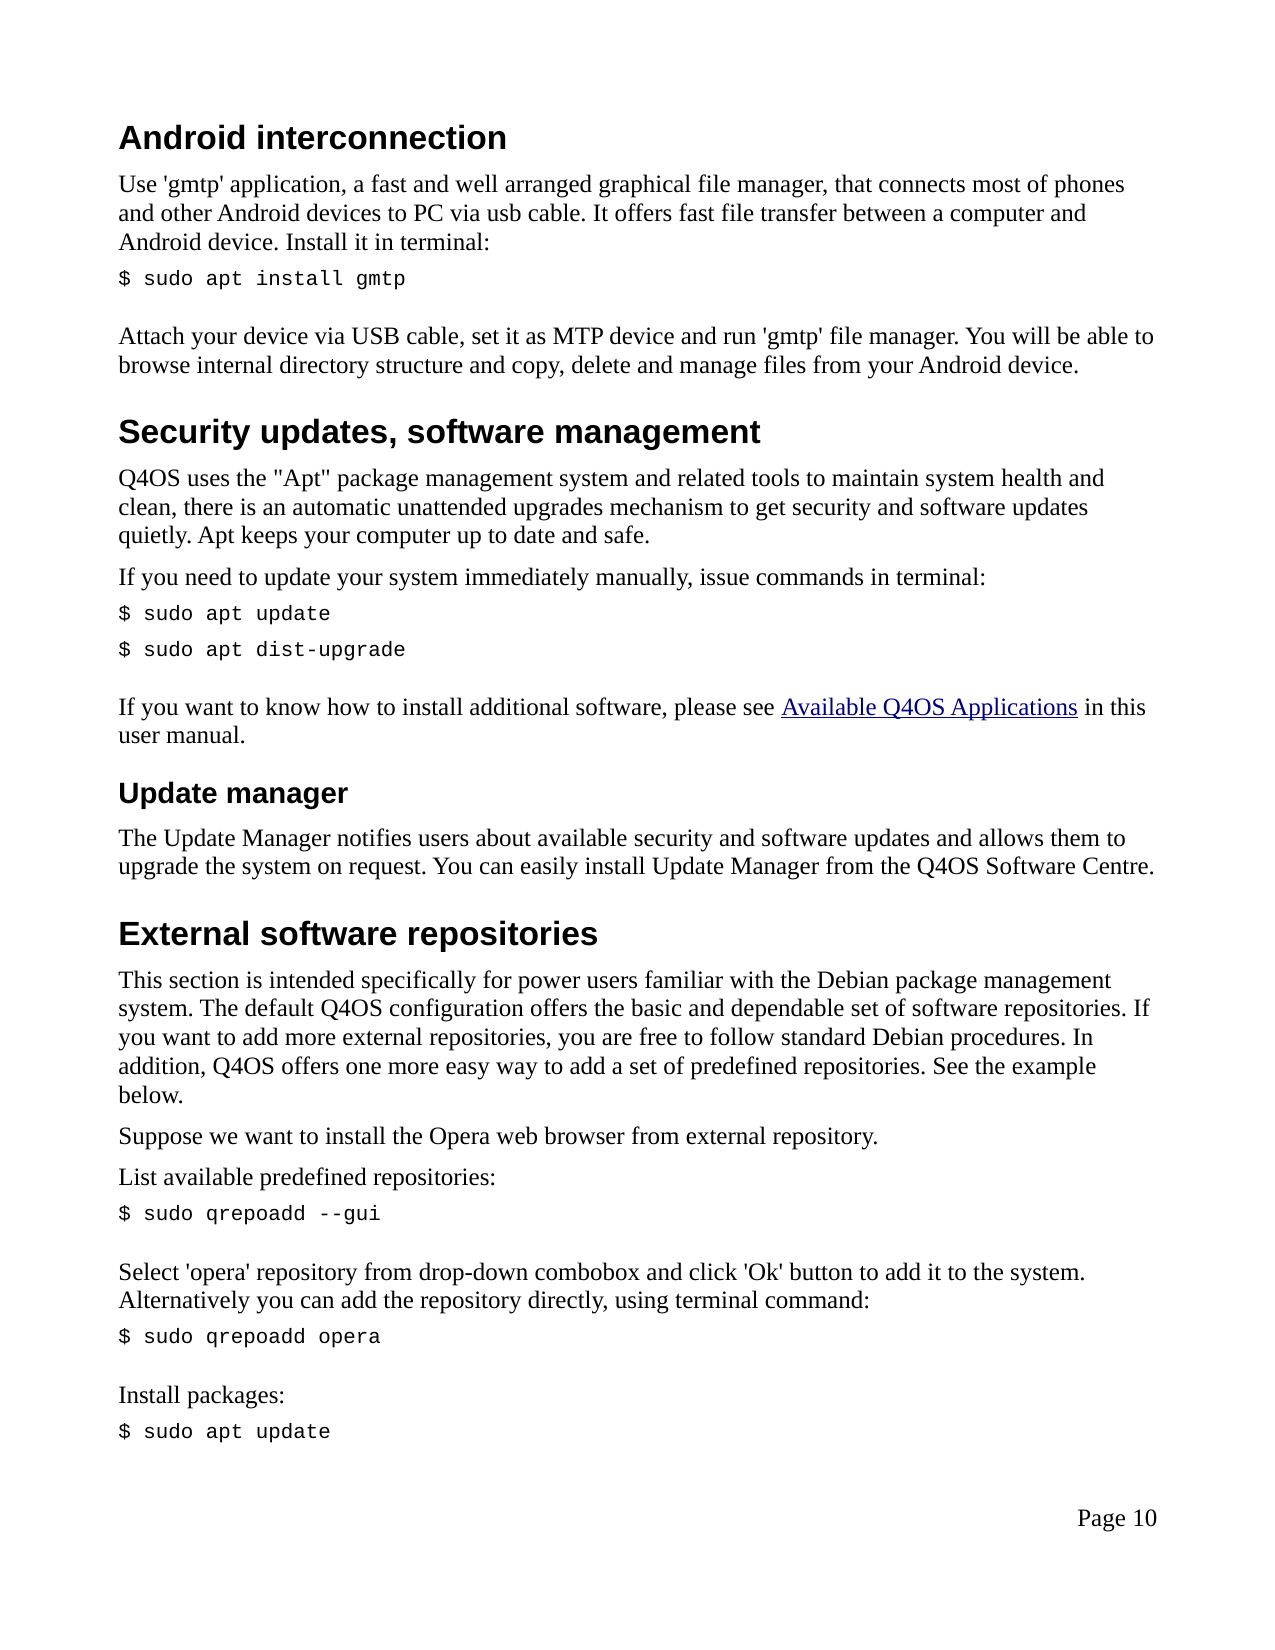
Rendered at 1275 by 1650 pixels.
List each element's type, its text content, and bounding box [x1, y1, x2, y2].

text $ sudo apt install gmtp [118, 268, 1157, 292]
text List available predefined repositories: [118, 1162, 1157, 1191]
subtitle Update manager [118, 776, 1157, 810]
subtitle External software repositories [118, 913, 1157, 952]
text $ sudo apt update [118, 603, 1157, 627]
text If you need to update your system immediately manually, issue commands in terminal: [118, 562, 1157, 591]
text If you want to know how to install additional software, please see Available Q4OS Applications in this user manual. [118, 692, 1157, 749]
text $ sudo qrepoadd --gui [118, 1203, 1157, 1227]
text Suppose we want to install the Opera web browser from external repository. [118, 1121, 1157, 1150]
text Install packages: [118, 1380, 1157, 1408]
text Select 'opera' repository from drop-down combobox and click 'Ok' button to add it to the system. Alternatively you can add the repository directly, using terminal command: [118, 1257, 1157, 1314]
text This section is intended specifically for power users familiar with the Debian package management system. The default Q4OS configuration offers the basic and dependable set of software repositories. If you want to add more external repositories, you are free to follow standard Debian procedures. In addition, Q4OS offers one more easy way to add a set of predefined repositories. See the example below. [118, 965, 1157, 1108]
text $ sudo apt dist-upgrade [118, 639, 1157, 662]
text Use 'gmtp' application, a fast and well arranged graphical file manager, that connects most of phones and other Android devices to PC via usb cable. It offers fast file transfer between a computer and Android device. Install it in terminal: [118, 169, 1157, 256]
text $ sudo apt update [118, 1421, 1157, 1444]
text $ sudo qrepoadd opera [118, 1327, 1157, 1350]
subtitle Security updates, software management [118, 412, 1157, 451]
text Q4OS uses the "Apt" package management system and related tools to maintain system health and clean, there is an automatic unattended upgrades mechanism to get security and software updates quietly. Apt keeps your computer up to date and safe. [118, 463, 1157, 549]
text Attach your device via USB cable, set it as MTP device and run 'gmtp' file manager. You will be able to browse internal directory structure and copy, delete and manage files from your Android device. [118, 321, 1157, 379]
text The Update Manager notifies users about available security and software updates and allows them to upgrade the system on request. You can easily install Update Manager from the Q4OS Software Centre. [118, 823, 1157, 880]
subtitle Android interconnection [118, 118, 1157, 157]
